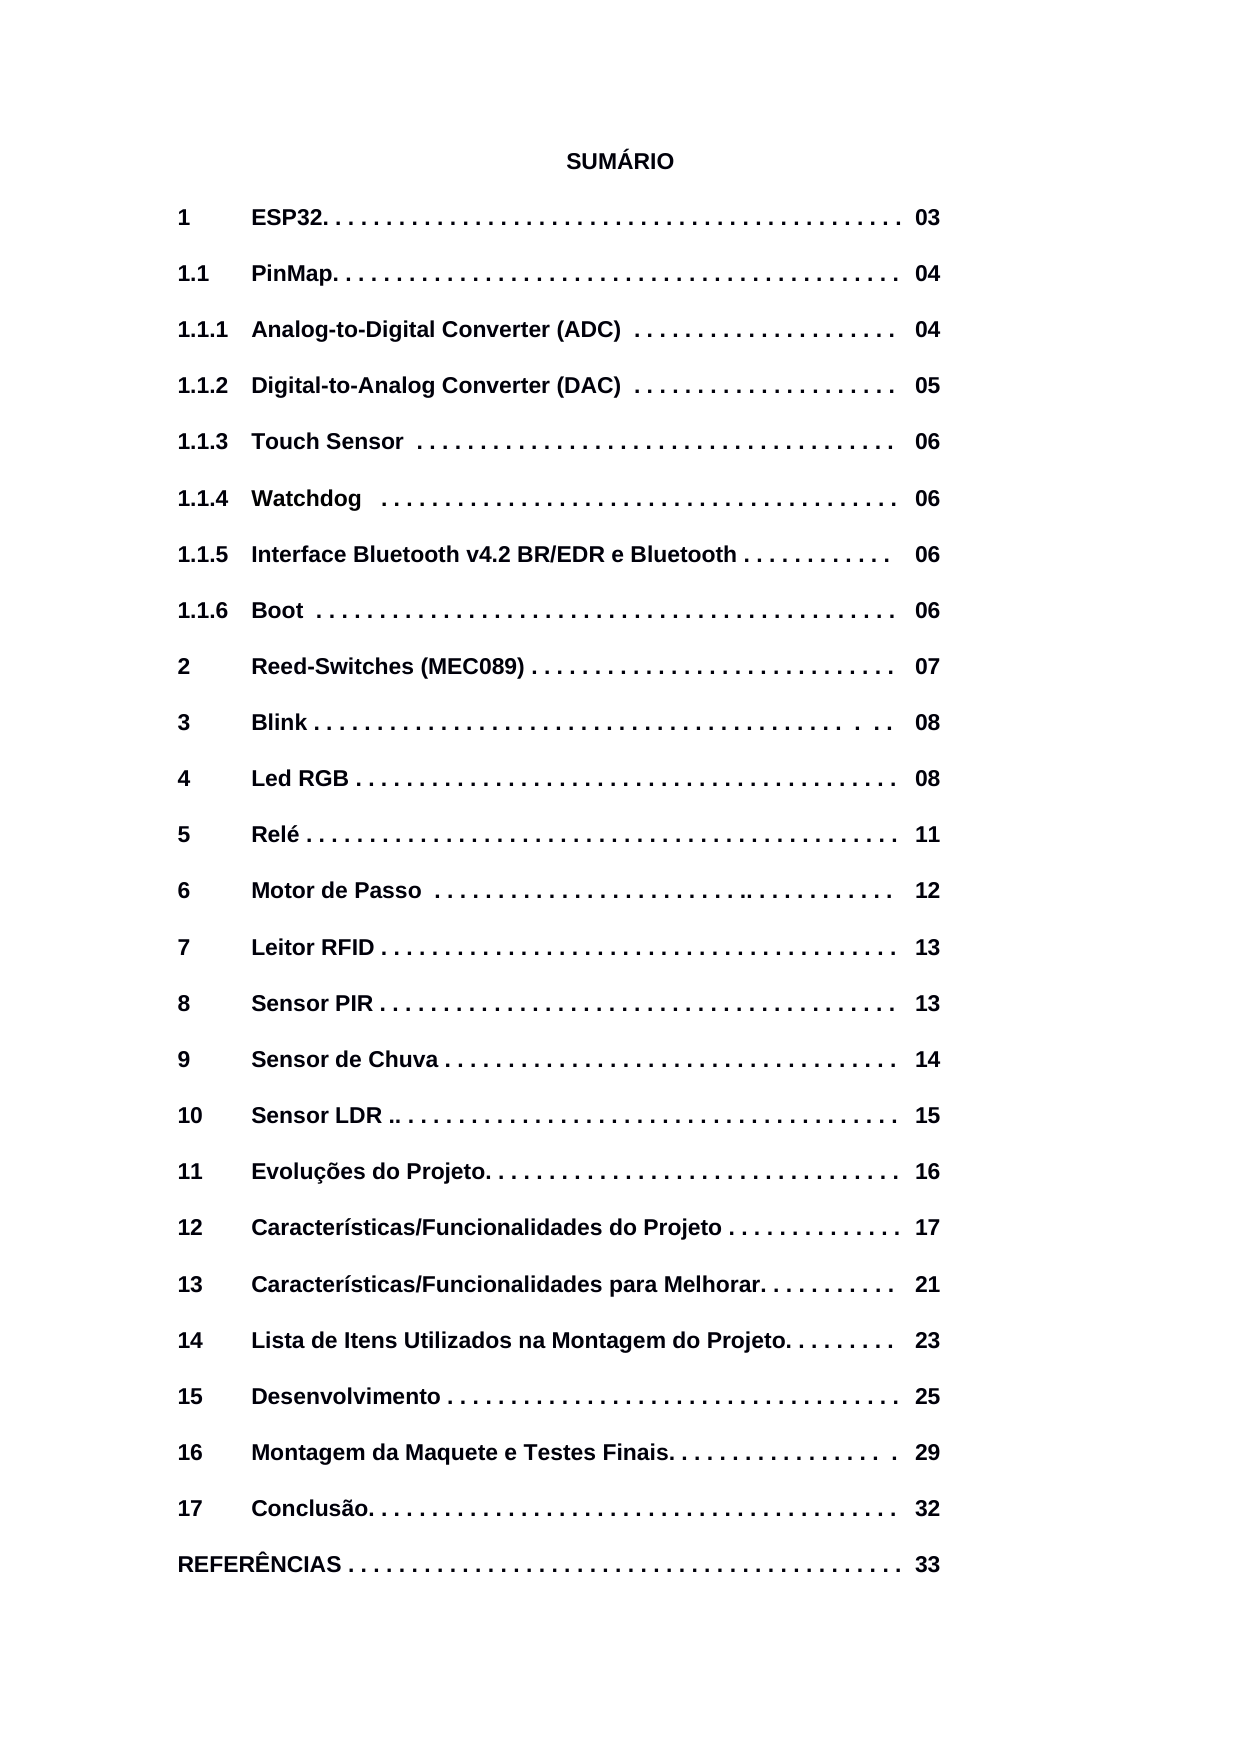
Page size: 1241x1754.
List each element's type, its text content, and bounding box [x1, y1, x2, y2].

text 3 Blink . . . . . . . . . . . . . . . . . . . . . . . . . . . . . . . . . . . . . . . . . . . . . 08 [177, 709, 1063, 735]
text 4 Led RGB . . . . . . . . . . . . . . . . . . . . . . . . . . . . . . . . . . . . . . . . . . . 08 [177, 765, 1063, 792]
text REFERÊNCIAS . . . . . . . . . . . . . . . . . . . . . . . . . . . . . . . . . . . . . . . . . . . . 33 [177, 1551, 1063, 1578]
text 15 Desenvolvimento . . . . . . . . . . . . . . . . . . . . . . . . . . . . . . . . . . . . 25 [177, 1383, 1063, 1409]
text 14 Lista de Itens Utilizados na Montagem do Projeto. . . . . . . . . 23 [177, 1327, 1063, 1353]
text 1.1.6 Boot . . . . . . . . . . . . . . . . . . . . . . . . . . . . . . . . . . . . . . . . . . . . . . 06 [177, 597, 1063, 623]
text 1.1.2 Digital-to-Analog Converter (DAC) . . . . . . . . . . . . . . . . . . . . . 05 [177, 372, 1063, 398]
text 1.1.3 Touch Sensor . . . . . . . . . . . . . . . . . . . . . . . . . . . . . . . . . . . . . . 06 [177, 428, 1063, 455]
text 17 Conclusão. . . . . . . . . . . . . . . . . . . . . . . . . . . . . . . . . . . . . . . . . . 32 [177, 1495, 1063, 1521]
text 7 Leitor RFID . . . . . . . . . . . . . . . . . . . . . . . . . . . . . . . . . . . . . . . . . 13 [177, 934, 1063, 960]
text 2 Reed-Switches (MEC089) . . . . . . . . . . . . . . . . . . . . . . . . . . . . . 07 [177, 653, 1063, 679]
text 8 Sensor PIR . . . . . . . . . . . . . . . . . . . . . . . . . . . . . . . . . . . . . . . . . 13 [177, 990, 1063, 1016]
text 6 Motor de Passo . . . . . . . . . . . . . . . . . . . . . . . . .. . . . . . . . . . . . 12 [177, 877, 1063, 904]
text 1 ESP32. . . . . . . . . . . . . . . . . . . . . . . . . . . . . . . . . . . . . . . . . . . . . . 03 [177, 204, 1063, 230]
text 1.1.4 Watchdog . . . . . . . . . . . . . . . . . . . . . . . . . . . . . . . . . . . . . . . . . 06 [177, 484, 1063, 511]
text 1.1.5 Interface Bluetooth v4.2 BR/EDR e Bluetooth . . . . . . . . . . . . 06 [177, 541, 1063, 567]
text 13 Características/Funcionalidades para Melhorar. . . . . . . . . . . 21 [177, 1271, 1063, 1297]
text SUMÁRIO [177, 148, 1063, 174]
text 12 Características/Funcionalidades do Projeto . . . . . . . . . . . . . . 17 [177, 1214, 1063, 1241]
text 11 Evoluções do Projeto. . . . . . . . . . . . . . . . . . . . . . . . . . . . . . . . . 16 [177, 1158, 1063, 1184]
text 1.1.1 Analog-to-Digital Converter (ADC) . . . . . . . . . . . . . . . . . . . . . 04 [177, 316, 1063, 342]
text 1.1 PinMap. . . . . . . . . . . . . . . . . . . . . . . . . . . . . . . . . . . . . . . . . . . . . 04 [177, 260, 1063, 286]
text 16 Montagem da Maquete e Testes Finais. . . . . . . . . . . . . . . . . . 29 [177, 1439, 1063, 1465]
text 9 Sensor de Chuva . . . . . . . . . . . . . . . . . . . . . . . . . . . . . . . . . . . . 14 [177, 1046, 1063, 1072]
text 10 Sensor LDR .. . . . . . . . . . . . . . . . . . . . . . . . . . . . . . . . . . . . . . . . 15 [177, 1102, 1063, 1128]
text 5 Relé . . . . . . . . . . . . . . . . . . . . . . . . . . . . . . . . . . . . . . . . . . . . . . . 11 [177, 821, 1063, 848]
